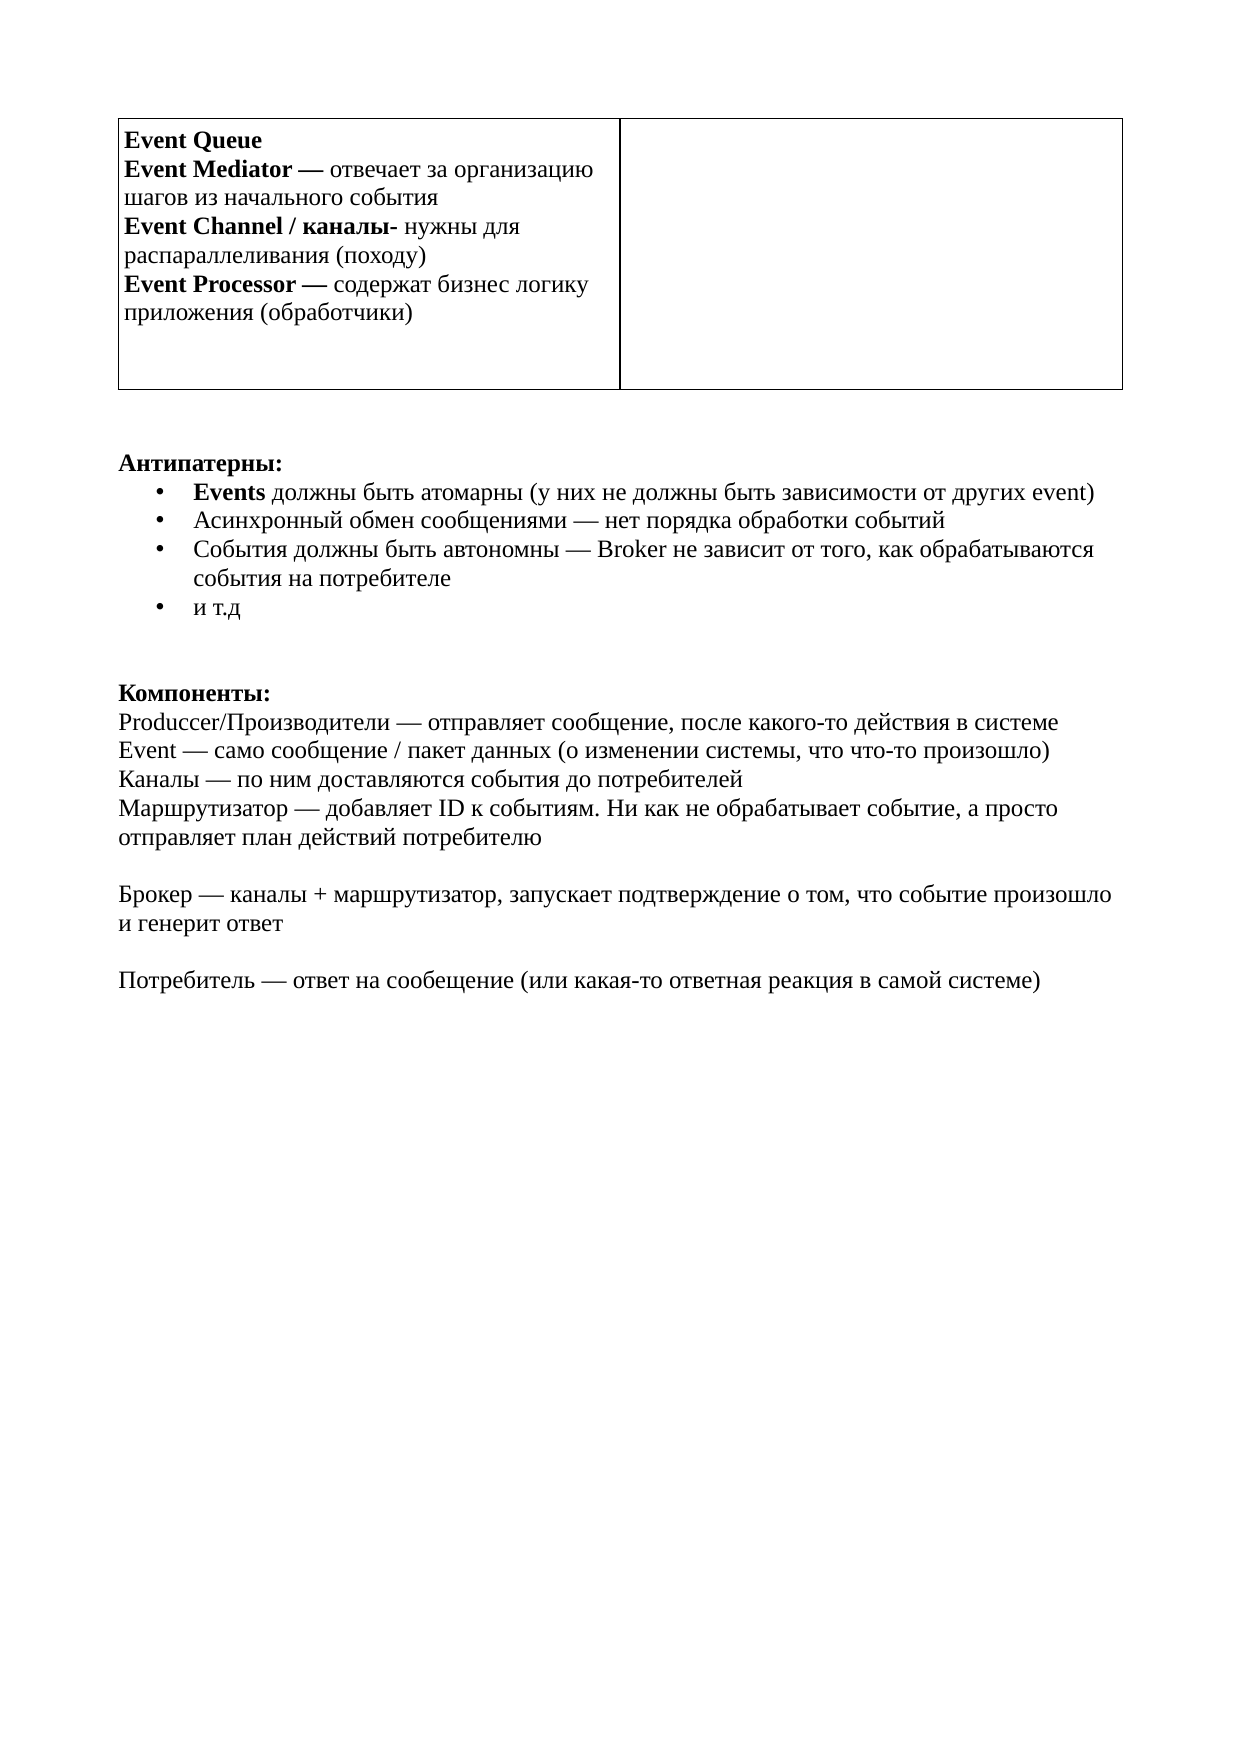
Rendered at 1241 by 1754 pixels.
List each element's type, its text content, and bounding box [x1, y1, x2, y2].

list Асинхронный обмен сообщениями — нет порядка обработки событий [156, 505, 1122, 534]
text Produccer/Производители — отправляет сообщение, после какого-то действия в системе [118, 707, 1122, 735]
text Антипатерны: [118, 448, 1122, 477]
text Компоненты: [118, 678, 1122, 707]
text Брокер — каналы + маршрутизатор, запускает подтверждение о том, что событие произошло и генерит ответ [118, 879, 1122, 937]
list События должны быть автономны — Broker не зависит от того, как обрабатываются события на потребителе [156, 534, 1122, 592]
table_cell [621, 119, 1122, 389]
list Events должны быть атомарны (у них не должны быть зависимости от других event) [156, 477, 1122, 505]
text Каналы — по ним доставляются события до потребителей [118, 764, 1122, 793]
text Event — само сообщение / пакет данных (о изменении системы, что что-то произошло) [118, 735, 1122, 764]
list и т.д [156, 592, 1122, 620]
text Маршрутизатор — добавляет ID к событиям. Ни как не обрабатывает событие, а просто отправляет план действий потребителю [118, 793, 1122, 850]
text Потребитель — ответ на сообещение (или какая-то ответная реакция в самой системе) [118, 965, 1122, 994]
table_cell Event Queue Event Mediator — отвечает за организацию шагов из начального события Event Channel / каналы- нужны для распараллеливания (походу) Event Processor — содержат бизнес логику приложения (обработчики) [119, 119, 619, 389]
